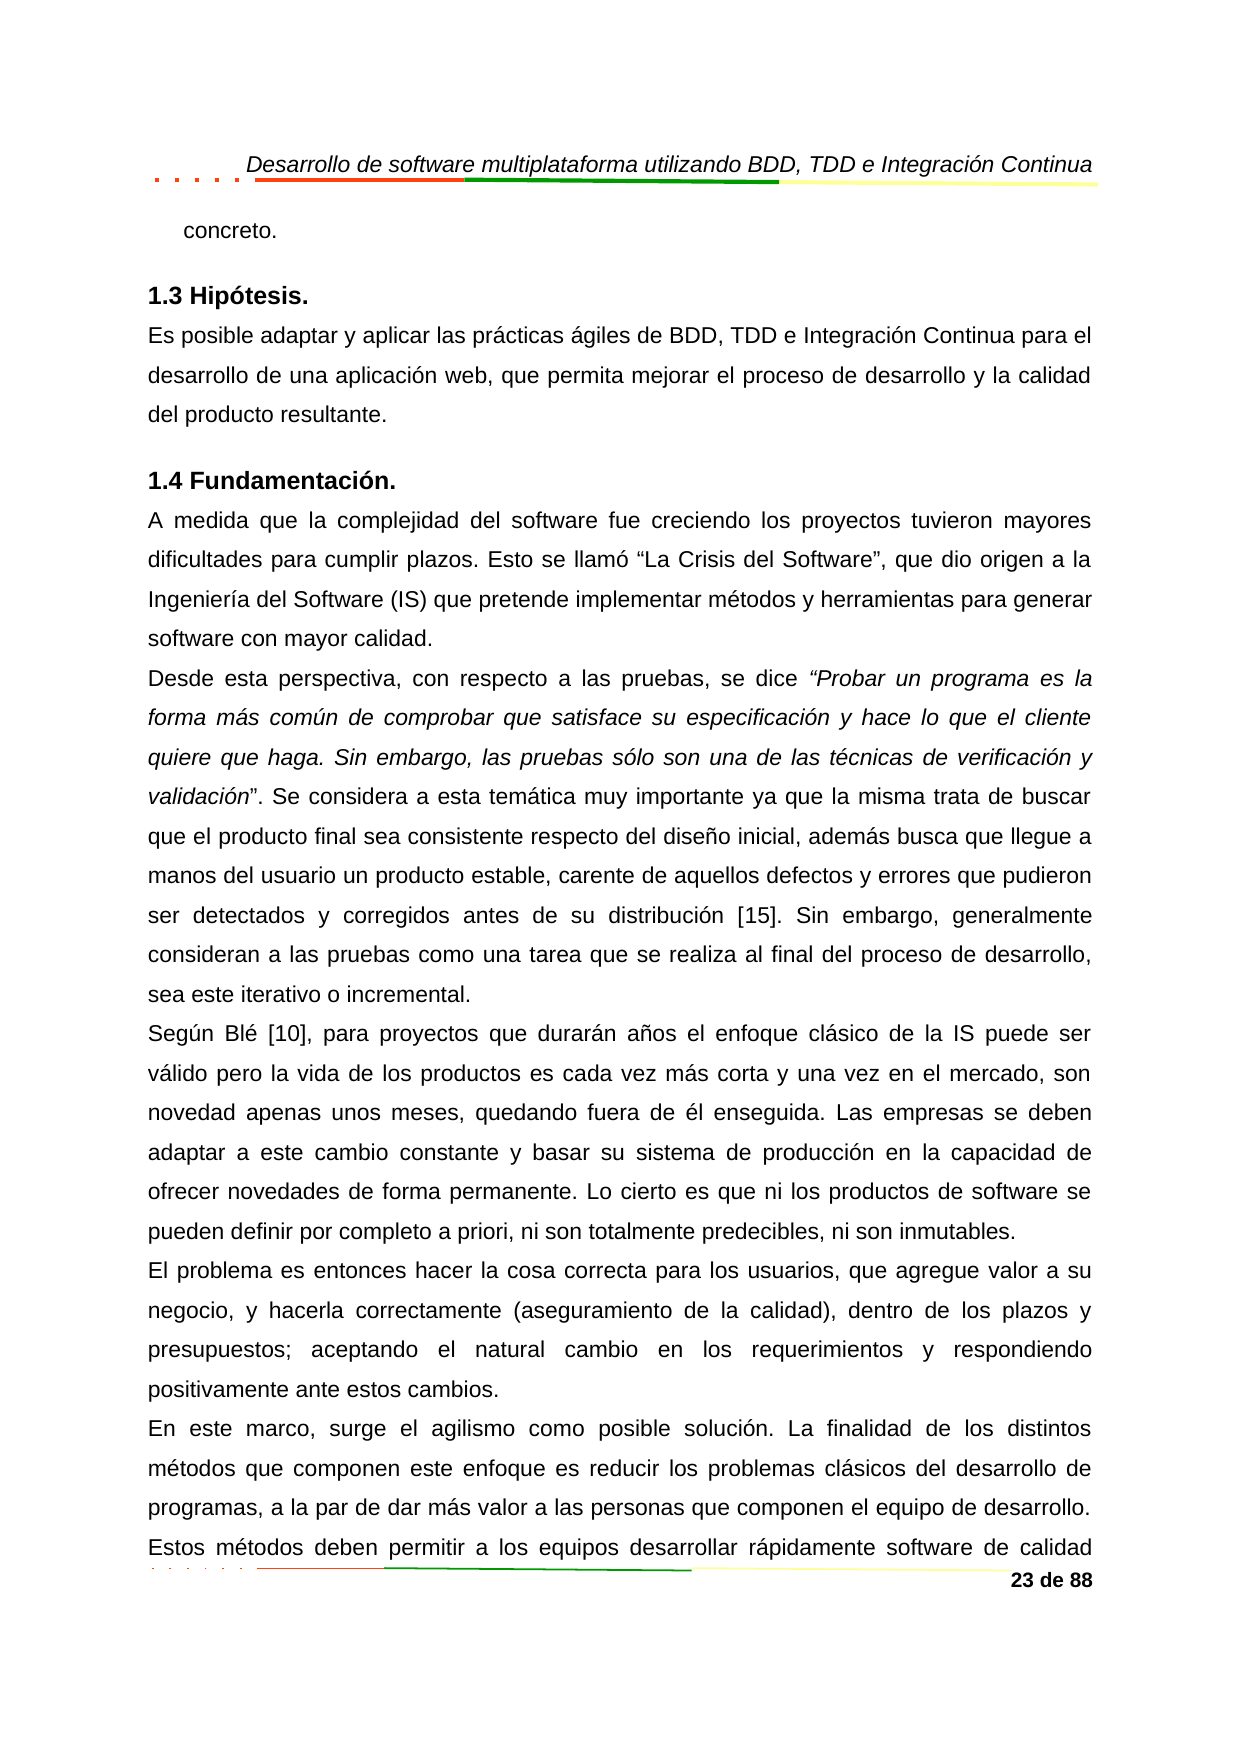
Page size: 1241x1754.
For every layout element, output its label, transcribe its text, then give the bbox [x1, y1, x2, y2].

text Es posible adaptar y aplicar las prácticas ágiles de BDD, TDD e Integración Continua para el desarrollo de una aplicación web, que permita mejorar el proceso de desarrollo y la calidad del producto resultante. [148, 322, 1093, 428]
text A medida que la complejidad del software fue creciendo los proyectos tuvieron mayores dificultades para cumplir plazos. Esto se llamó “La Crisis del Software”, que dio origen a la Ingeniería del Software (IS) que pretende implementar métodos y herramientas para generar software con mayor calidad. [148, 507, 1093, 652]
subtitle 1.4 Fundamentación. [148, 466, 1093, 494]
list concreto. [148, 217, 1093, 243]
text Desde esta perspectiva, con respecto a las pruebas, se dice “Probar un programa es la forma más común de comprobar que satisface su especificación y hace lo que el cliente quiere que haga. Sin embargo, las pruebas sólo son una de las técnicas de verificación y validación”. Se considera a esta temática muy importante ya que la misma trata de buscar que el producto final sea consistente respecto del diseño inicial, además busca que llegue a manos del usuario un producto estable, carente de aquellos defectos y errores que pudieron ser detectados y corregidos antes de su distribución [15]. Sin embargo, generalmente consideran a las pruebas como una tarea que se realiza al final del proceso de desarrollo, sea este iterativo o incremental. [148, 665, 1093, 1007]
text El problema es entonces hacer la cosa correcta para los usuarios, que agregue valor a su negocio, y hacerla correctamente (aseguramiento de la calidad), dentro de los plazos y presupuestos; aceptando el natural cambio en los requerimientos y respondiendo positivamente ante estos cambios. [148, 1257, 1093, 1402]
subtitle 1.3 Hipótesis. [148, 281, 1093, 310]
text Según Blé [10], para proyectos que durarán años el enfoque clásico de la IS puede ser válido pero la vida de los productos es cada vez más corta y una vez en el mercado, son novedad apenas unos meses, quedando fuera de él enseguida. Las empresas se deben adaptar a este cambio constante y basar su sistema de producción en la capacidad de ofrecer novedades de forma permanente. Lo cierto es que ni los productos de software se pueden definir por completo a priori, ni son totalmente predecibles, ni son inmutables. [148, 1020, 1093, 1244]
text En este marco, surge el agilismo como posible solución. La finalidad de los distintos métodos que componen este enfoque es reducir los problemas clásicos del desarrollo de programas, a la par de dar más valor a las personas que componen el equipo de desarrollo. Estos métodos deben permitir a los equipos desarrollar rápidamente software de calidad [148, 1415, 1093, 1560]
